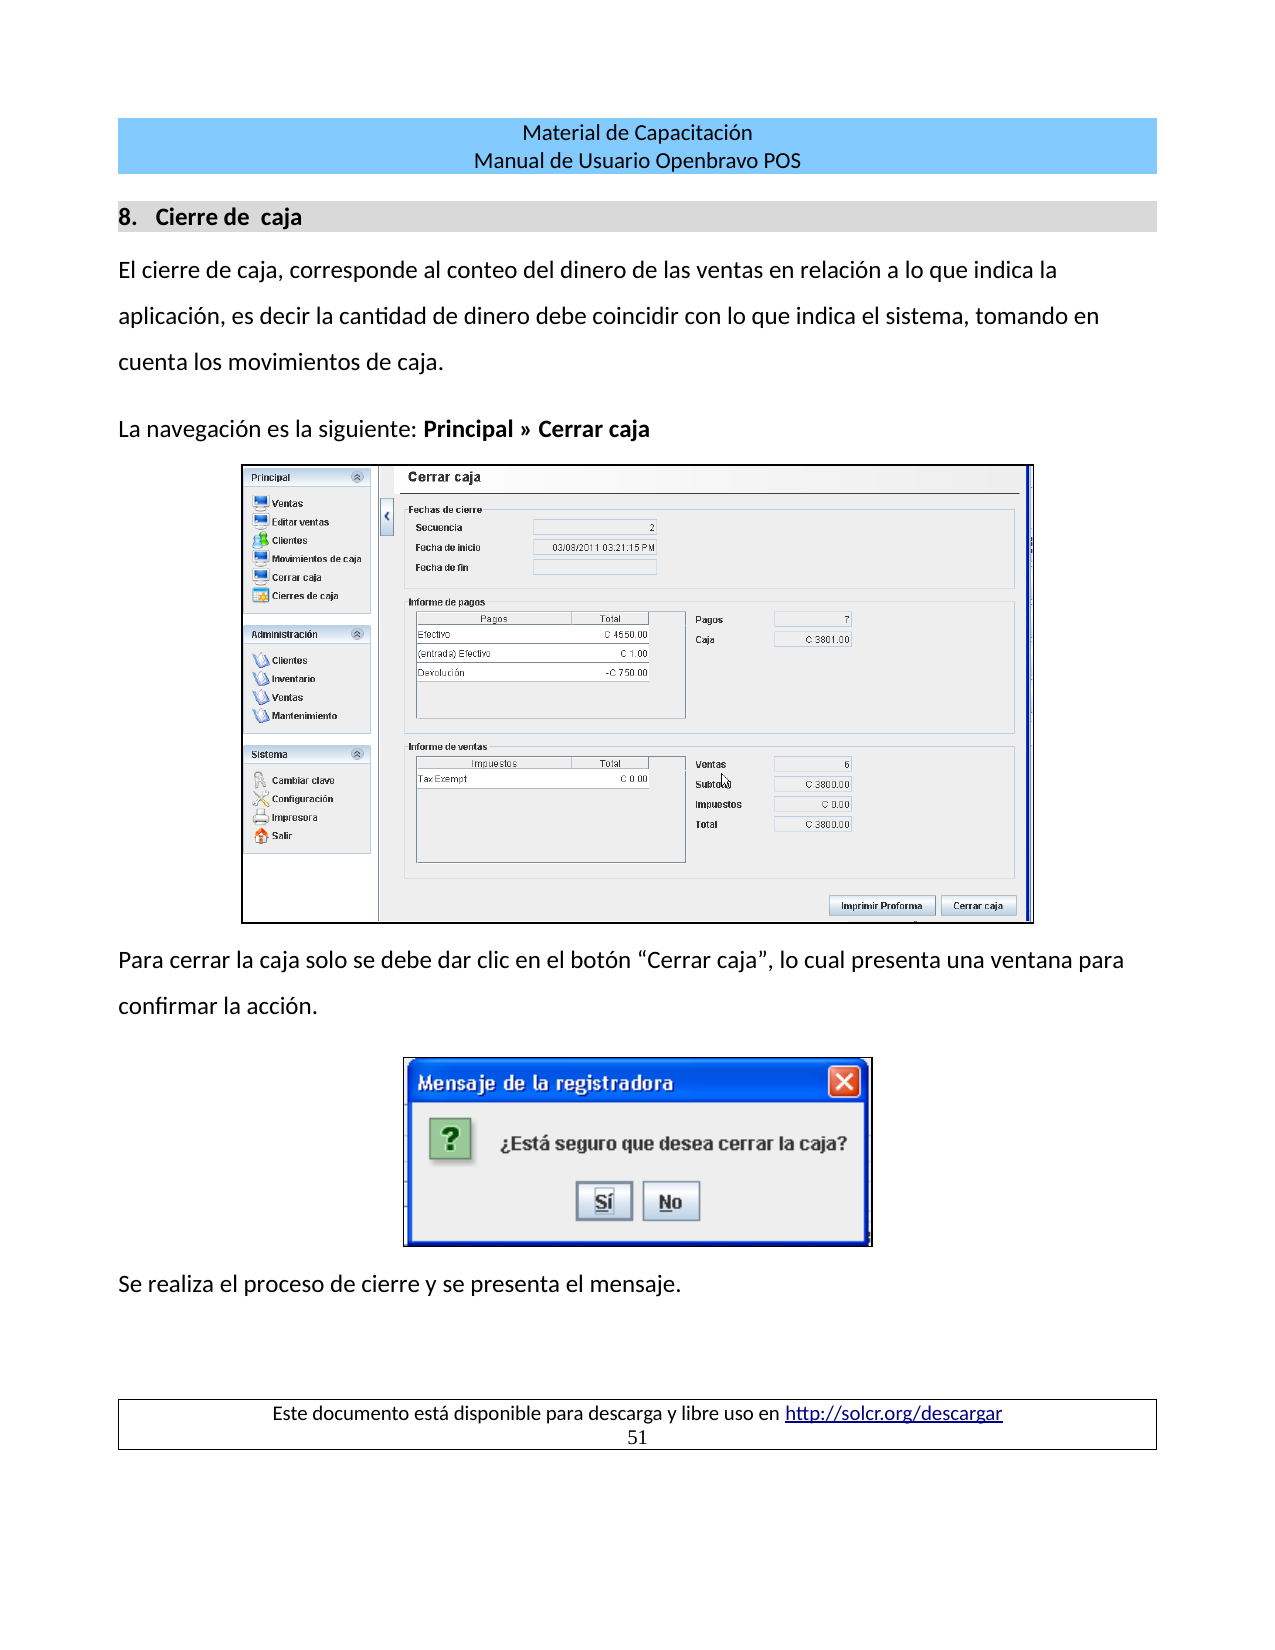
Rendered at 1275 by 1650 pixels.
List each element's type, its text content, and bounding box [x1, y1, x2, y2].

text Se realiza el proceso de cierre y se presenta el mensaje. [118, 1268, 1157, 1299]
text Para cerrar la caja solo se debe dar clic en el botón “Cerrar caja”, lo cual presenta una ventana para confirmar la acción. [118, 944, 1157, 1021]
list Cierre de caja [118, 201, 1157, 232]
text La navegación es la siguiente: Principal » Cerrar caja [118, 413, 1157, 443]
text El cierre de caja, corresponde al conteo del dinero de las ventas en relación a lo que indica la aplicación, es decir la cantidad de dinero debe coincidir con lo que indica el sistema, tomando en cuenta los movimientos de caja. [118, 255, 1157, 377]
